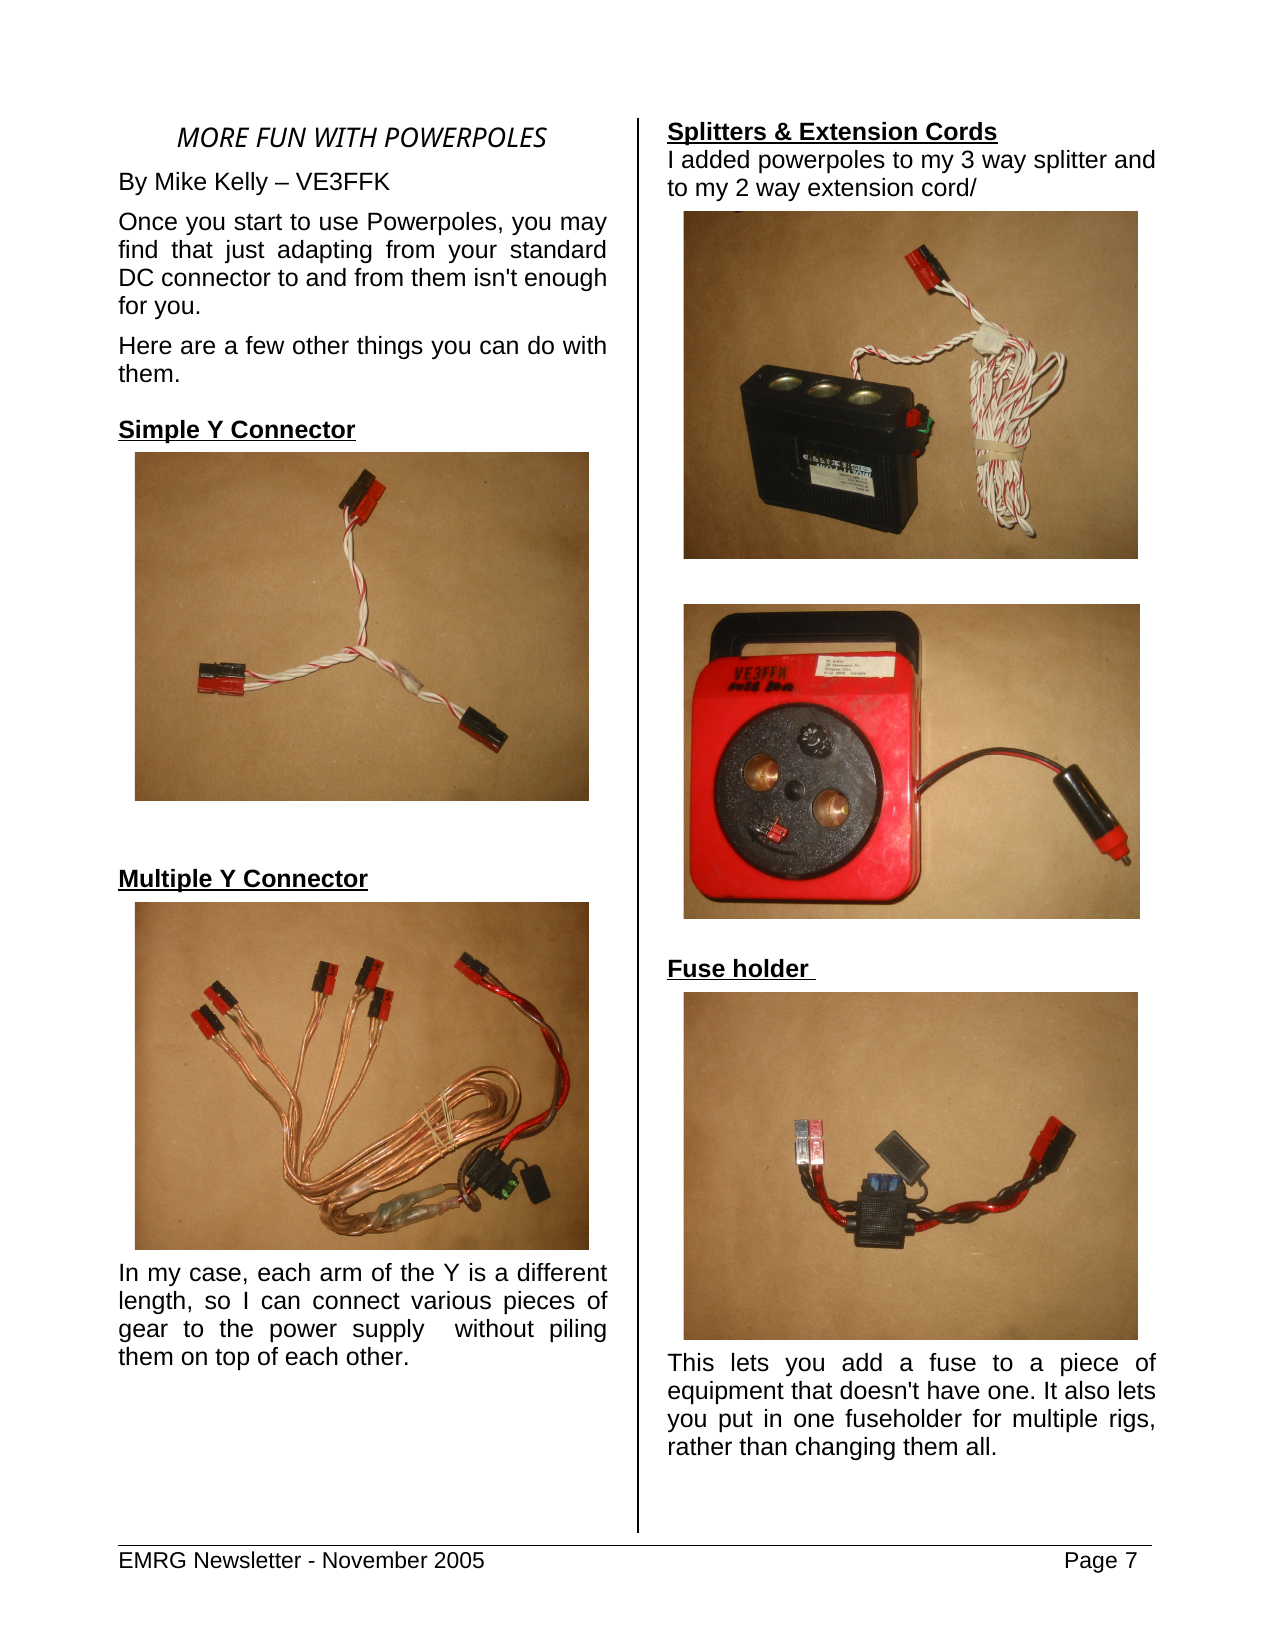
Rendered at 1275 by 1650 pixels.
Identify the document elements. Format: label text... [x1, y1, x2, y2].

text Multiple Y Connector [118, 865, 608, 893]
subtitle Fuse holder [667, 955, 1157, 983]
text By Mike Kelly – VE3FFK [118, 167, 608, 195]
text I added powerpoles to my 3 way splitter and to my 2 way extension cord/ [667, 146, 1157, 202]
picture [683, 211, 1138, 559]
picture [134, 452, 589, 801]
text MORE FUN WITH POWERPOLES [118, 118, 608, 155]
text In my case, each arm of the Y is a different length, so I can connect various pieces of gear to the power supply without piling them on top of each other. [118, 1259, 608, 1370]
text Here are a few other things you can do with them. [118, 332, 608, 388]
text Once you start to use Powerpoles, you may find that just adapting from your standard DC connector to and from them isn't enough for you. [118, 208, 608, 319]
text Splitters & Extension Cords [667, 118, 1157, 146]
picture [134, 902, 589, 1250]
text This lets you add a fuse to a piece of equipment that doesn't have one. It also lets you put in one fuseholder for multiple rigs, rather than changing them all. [667, 1349, 1157, 1460]
picture [683, 604, 1140, 919]
subtitle Simple Y Connector [118, 416, 608, 444]
picture [683, 992, 1138, 1340]
